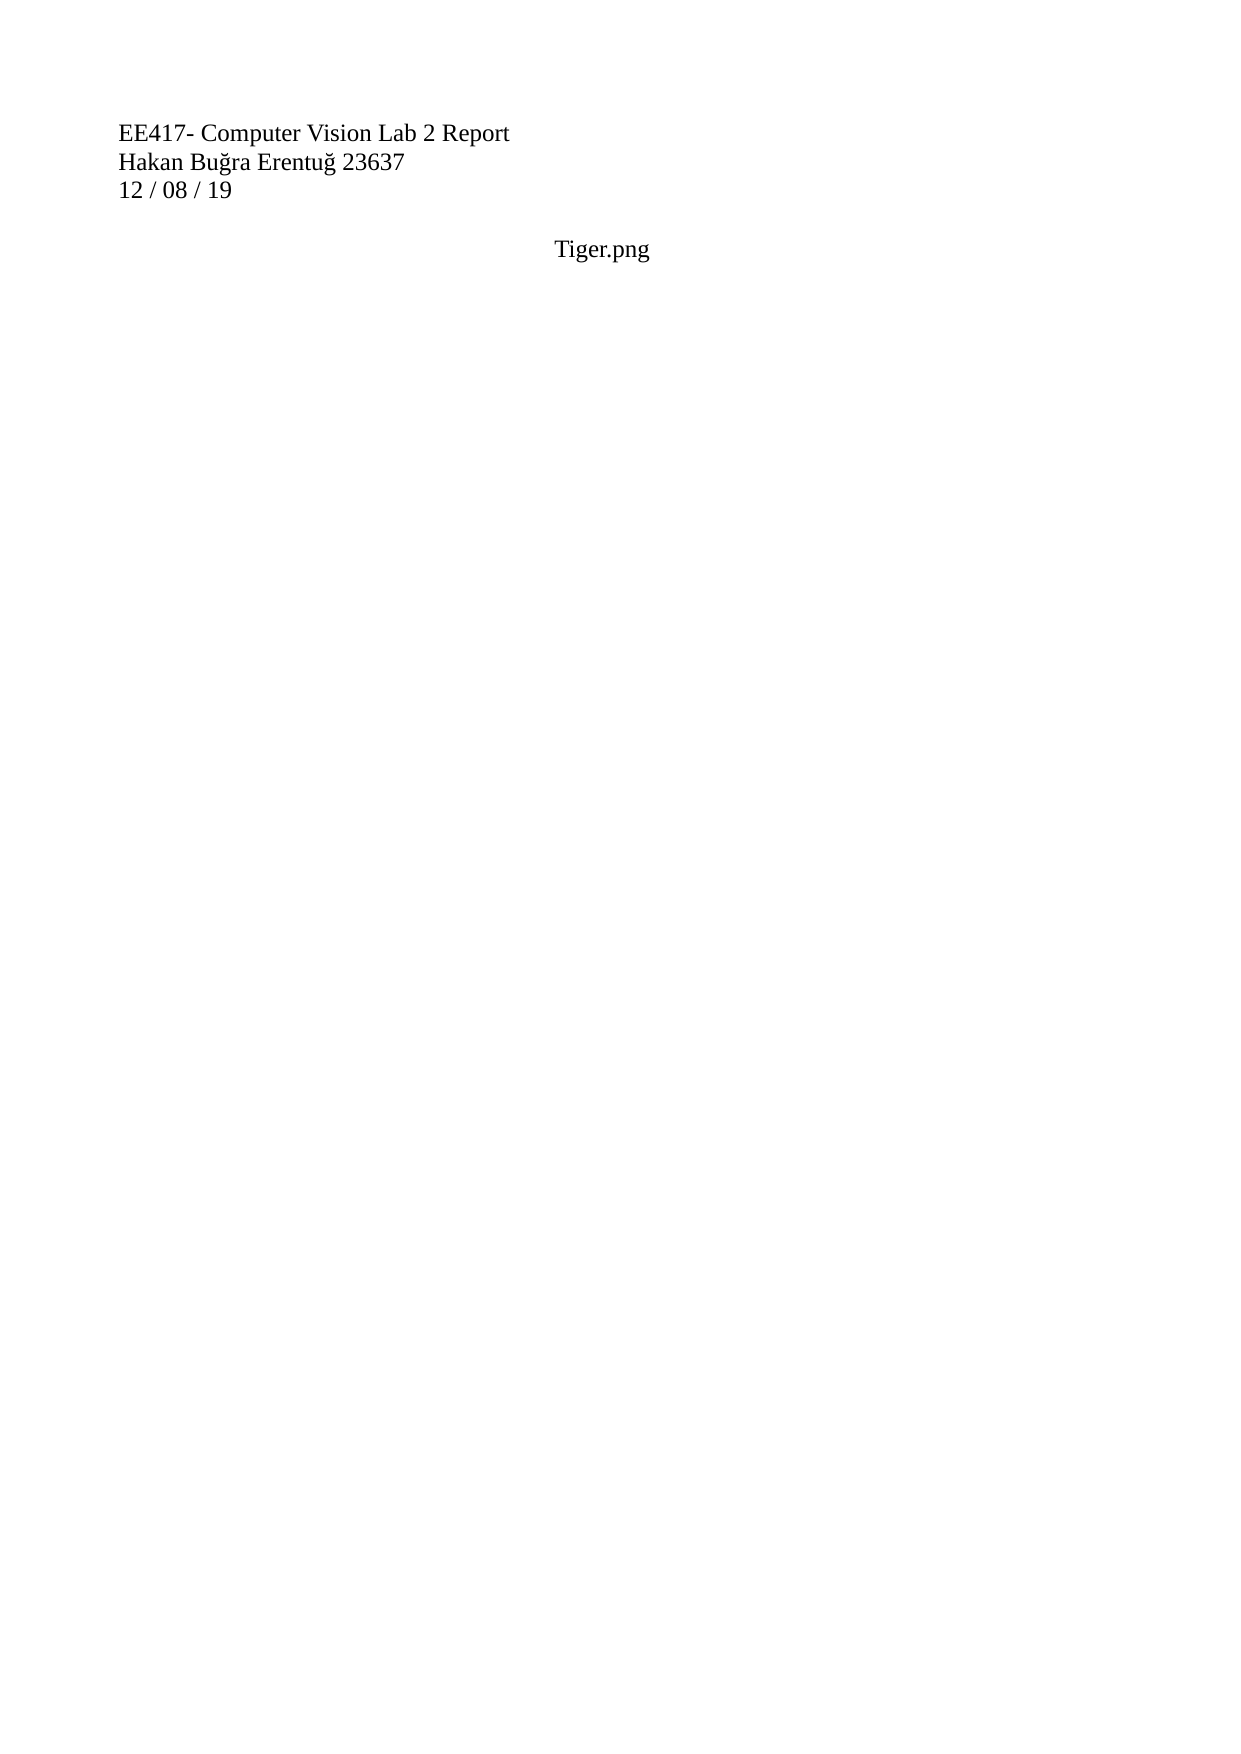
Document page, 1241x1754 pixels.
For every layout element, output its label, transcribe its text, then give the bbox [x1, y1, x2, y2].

text Tiger.png [118, 234, 1122, 263]
